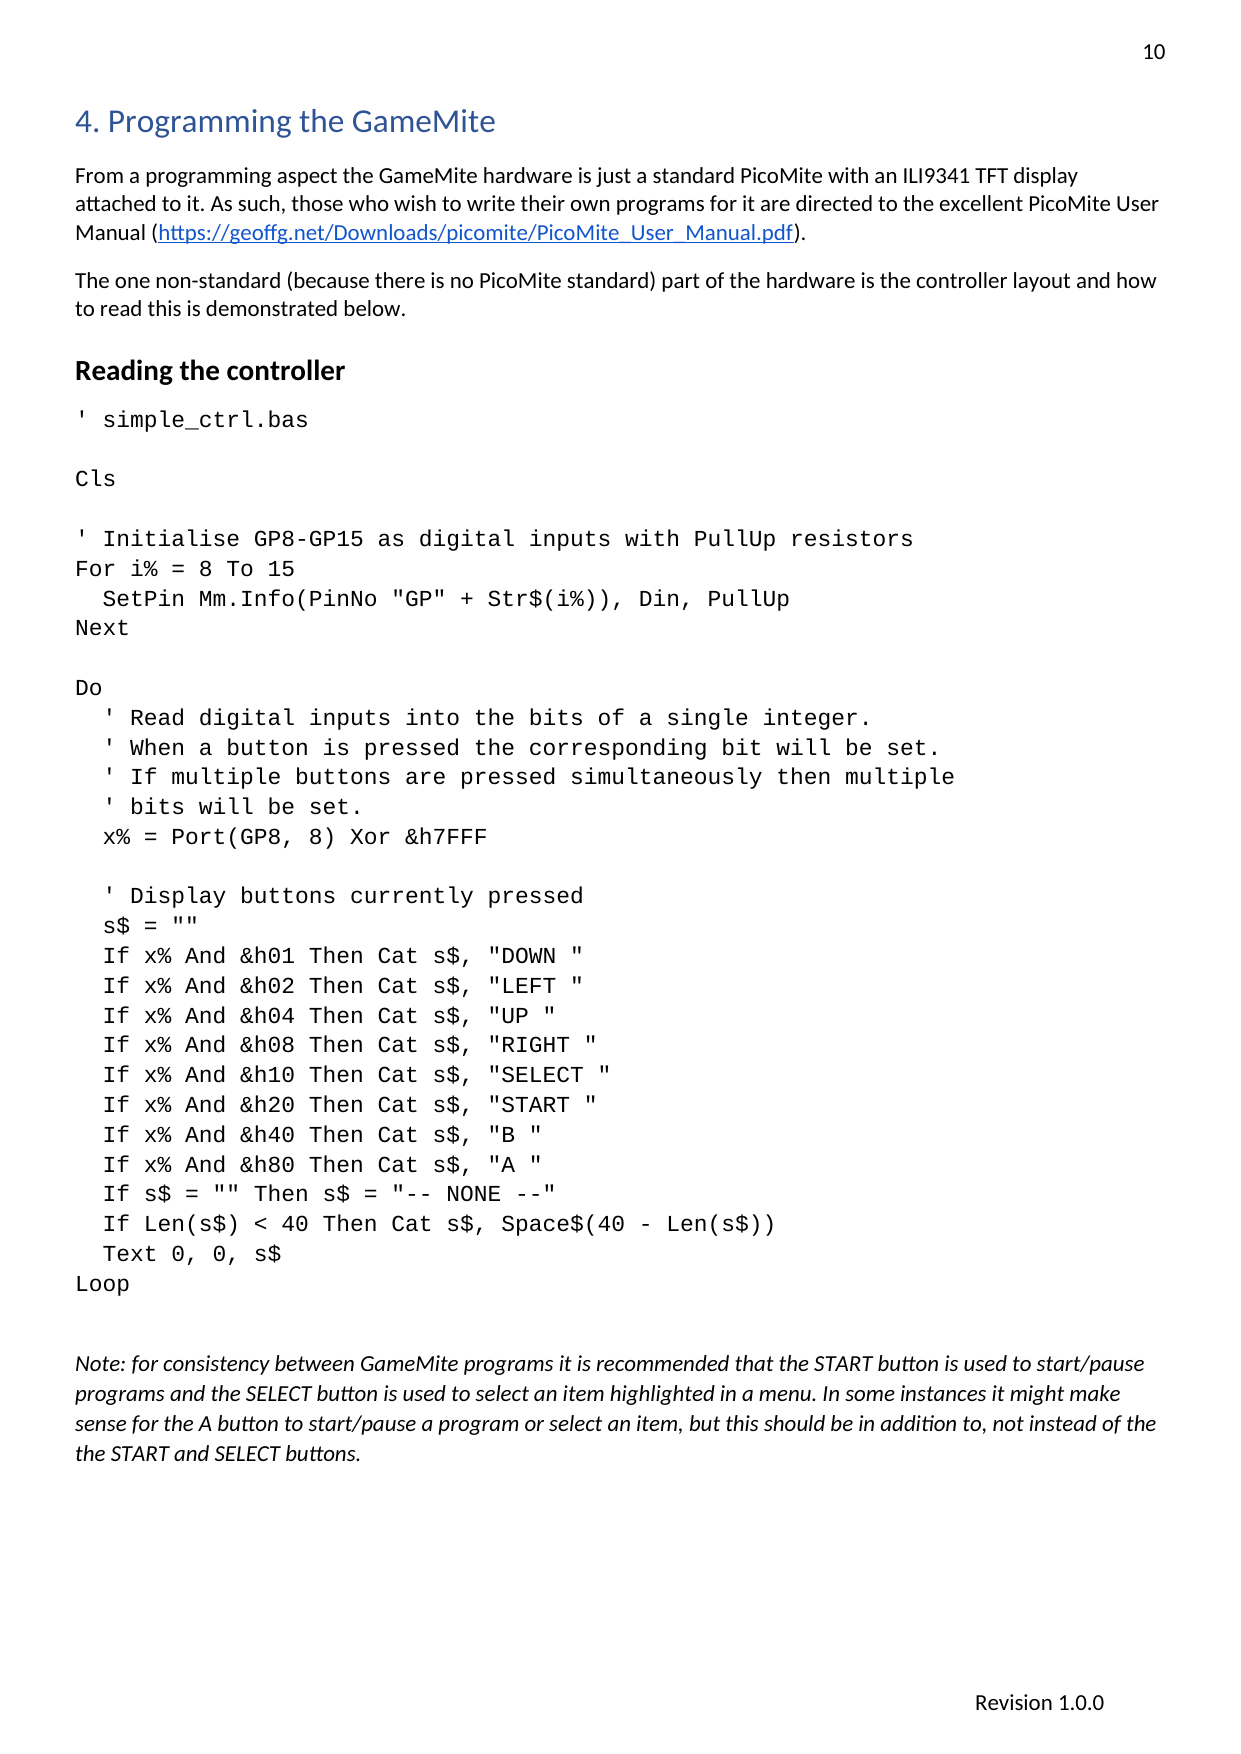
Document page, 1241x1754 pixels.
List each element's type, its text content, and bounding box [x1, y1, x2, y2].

text Cls [75, 468, 1165, 494]
text ' simple_ctrl.bas [75, 408, 1165, 434]
text If x% And &h02 Then Cat s$, "LEFT " [75, 974, 1165, 1000]
text ' If multiple buttons are pressed simultaneously then multiple [75, 766, 1165, 792]
text Note: for consistency between GameMite programs it is recommended that the START button is used to start/pause programs and the SELECT button is used to select an item highlighted in a menu. In some instances it might make sense for the A button to start/pause a program or select an item, but this should be in addition to, not instead of the the START and SELECT buttons. [75, 1349, 1165, 1467]
text ' Read digital inputs into the bits of a single integer. [75, 706, 1165, 732]
text If s$ = "" Then s$ = "-- NONE --" [75, 1183, 1165, 1209]
text SetPin Mm.Info(PinNo "GP" + Str$(i%)), Din, PullUp [75, 587, 1165, 613]
text If x% And &h20 Then Cat s$, "START " [75, 1093, 1165, 1119]
text Text 0, 0, s$ [75, 1242, 1165, 1268]
text ' When a button is pressed the corresponding bit will be set. [75, 736, 1165, 762]
text Do [75, 676, 1165, 702]
text From a programming aspect the GameMite hardware is just a standard PicoMite with an ILI9341 TFT display attached to it. As such, those who wish to write their own programs for it are directed to the excellent PicoMite User Manual (https://geoffg.net/Downloads/picomite/PicoMite_User_Manual.pdf). [75, 162, 1165, 246]
text ' Display buttons currently pressed [75, 885, 1165, 911]
text Loop [75, 1272, 1165, 1298]
text If x% And &h10 Then Cat s$, "SELECT " [75, 1063, 1165, 1089]
text x% = Port(GP8, 8) Xor &h7FFF [75, 825, 1165, 851]
text s$ = "" [75, 914, 1165, 941]
text If x% And &h01 Then Cat s$, "DOWN " [75, 944, 1165, 970]
text Next [75, 617, 1165, 643]
text ' bits will be set. [75, 795, 1165, 821]
text If x% And &h04 Then Cat s$, "UP " [75, 1004, 1165, 1030]
subtitle Reading the controller [75, 352, 1165, 387]
subtitle 4. Programming the GameMite [75, 100, 1165, 141]
text The one non-standard (because there is no PicoMite standard) part of the hardware is the controller layout and how to read this is demonstrated below. [75, 266, 1165, 322]
text If Len(s$) < 40 Then Cat s$, Space$(40 - Len(s$)) [75, 1212, 1165, 1238]
text If x% And &h08 Then Cat s$, "RIGHT " [75, 1034, 1165, 1060]
text If x% And &h40 Then Cat s$, "B " [75, 1123, 1165, 1149]
text For i% = 8 To 15 [75, 557, 1165, 583]
text ' Initialise GP8-GP15 as digital inputs with PullUp resistors [75, 527, 1165, 553]
text If x% And &h80 Then Cat s$, "A " [75, 1153, 1165, 1179]
